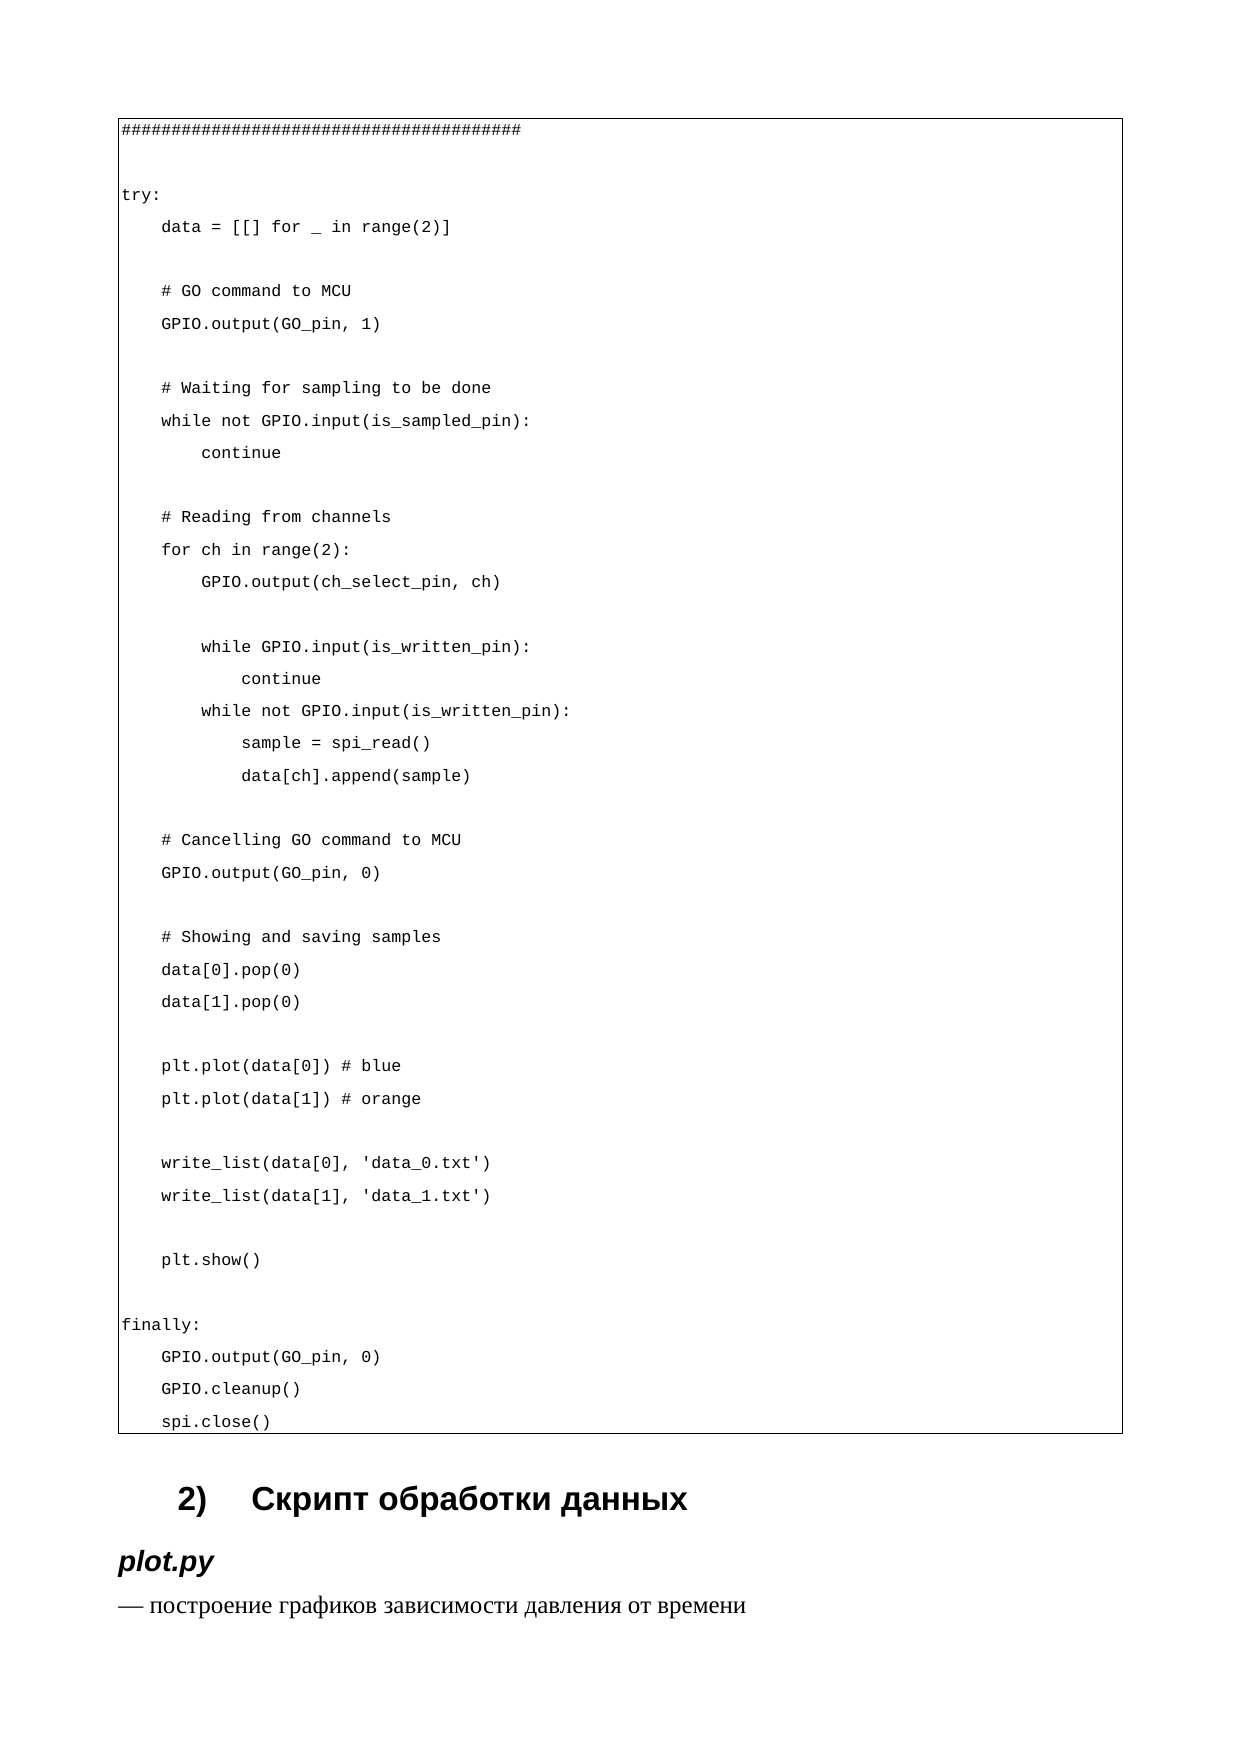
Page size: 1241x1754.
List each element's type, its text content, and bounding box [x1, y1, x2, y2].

text while not GPIO.input(is_sampled_pin): [119, 409, 1122, 429]
text finally: [119, 1313, 1122, 1334]
text while GPIO.input(is_written_pin): [119, 635, 1122, 656]
text data = [[] for _ in range(2)] [119, 215, 1122, 236]
subtitle Скрипт обработки данных [177, 1479, 1093, 1517]
text GPIO.output(GO_pin, 0) [119, 861, 1122, 882]
text plt.plot(data[0]) # blue [119, 1054, 1122, 1075]
text GPIO.output(ch_select_pin, ch) [119, 570, 1122, 591]
text # Cancelling GO command to MCU [119, 828, 1122, 849]
text try: [119, 183, 1122, 203]
text for ch in range(2): [119, 538, 1122, 559]
text data[0].pop(0) [119, 958, 1122, 978]
text ######################################## [119, 119, 1122, 139]
text # Waiting for sampling to be done [119, 376, 1122, 397]
text sample = spi_read() [119, 732, 1122, 752]
text continue [119, 441, 1122, 462]
text continue [119, 667, 1122, 688]
text plt.plot(data[1]) # orange [119, 1087, 1122, 1108]
text write_list(data[0], 'data_0.txt') [119, 1151, 1122, 1172]
subtitle plot.py [118, 1544, 1122, 1578]
text spi.close() [119, 1410, 1122, 1433]
text plt.show() [119, 1248, 1122, 1269]
text GPIO.cleanup() [119, 1377, 1122, 1398]
text write_list(data[1], 'data_1.txt') [119, 1184, 1122, 1204]
text data[ch].append(sample) [119, 764, 1122, 785]
text GPIO.output(GO_pin, 0) [119, 1345, 1122, 1366]
text while not GPIO.input(is_written_pin): [119, 699, 1122, 720]
text GPIO.output(GO_pin, 1) [119, 312, 1122, 333]
text — построение графиков зависимости давления от времени [118, 1590, 1122, 1619]
text # Reading from channels [119, 506, 1122, 526]
text data[1].pop(0) [119, 990, 1122, 1011]
text # GO command to MCU [119, 279, 1122, 300]
text # Showing and saving samples [119, 925, 1122, 946]
